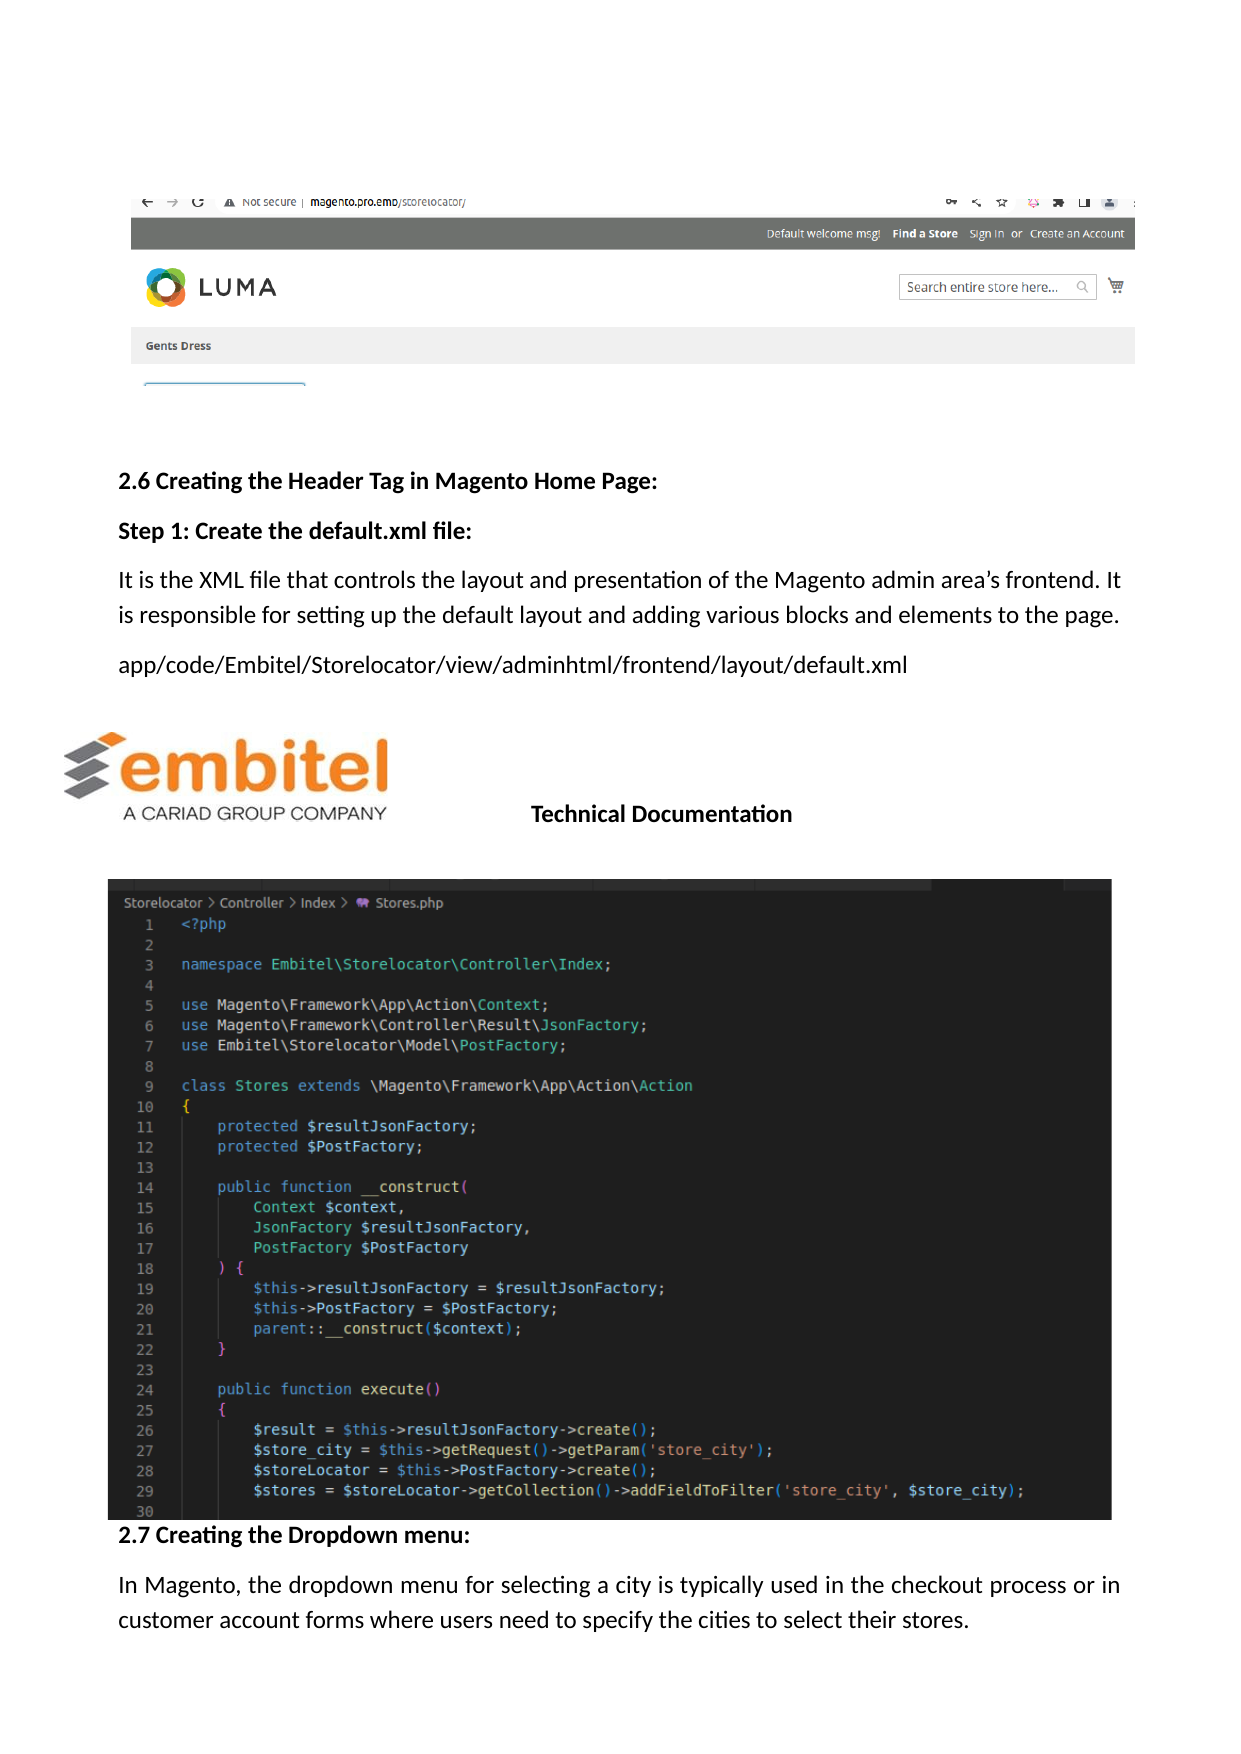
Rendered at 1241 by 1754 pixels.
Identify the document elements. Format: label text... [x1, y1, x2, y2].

text app/code/Embitel/Storelocator/view/adminhtml/frontend/layout/default.xml [118, 649, 1122, 679]
text It is the XML file that controls the layout and presentation of the Magento admin area’s frontend. It is responsible for setting up the default layout and adding various blocks and elements to the page. [118, 564, 1122, 630]
text In Magento, the dropdown menu for selecting a city is typically used in the checkout process or in customer account forms where users need to specify the cities to select their stores. [118, 1569, 1122, 1635]
text 2.7 Creating the Dropdown menu: [118, 1145, 1122, 1550]
picture [107, 879, 1112, 1520]
picture [64, 732, 388, 822]
text Step 1: Create the default.xml file: [118, 515, 1122, 545]
text 2.6 Creating the Header Tag in Magento Home Page: [118, 465, 1122, 496]
text Technical Documentation [118, 798, 1122, 828]
picture [131, 199, 1135, 386]
